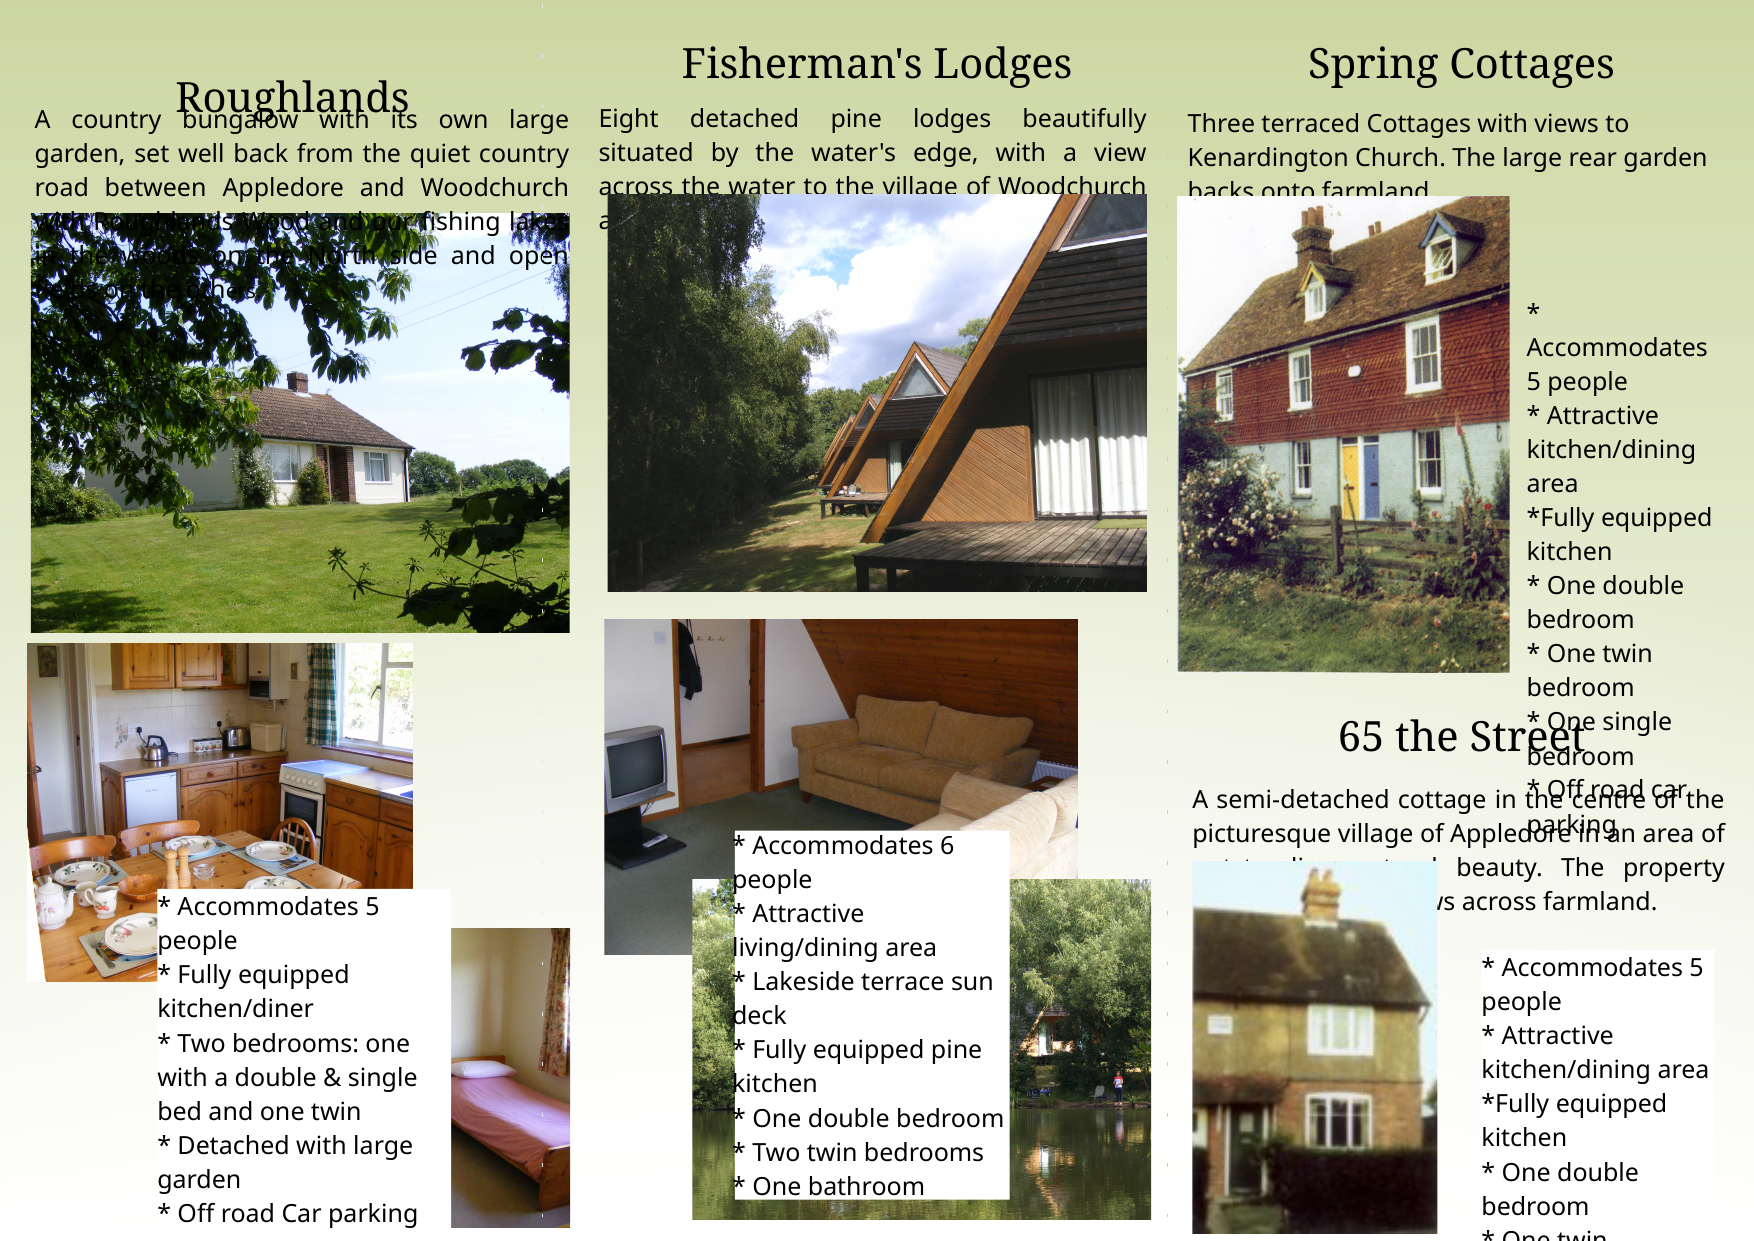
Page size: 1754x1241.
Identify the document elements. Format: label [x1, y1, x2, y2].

picture [1192, 861, 1438, 1234]
picture [452, 928, 571, 1228]
picture [604, 619, 1152, 1220]
picture [1177, 196, 1510, 673]
picture [27, 643, 413, 982]
